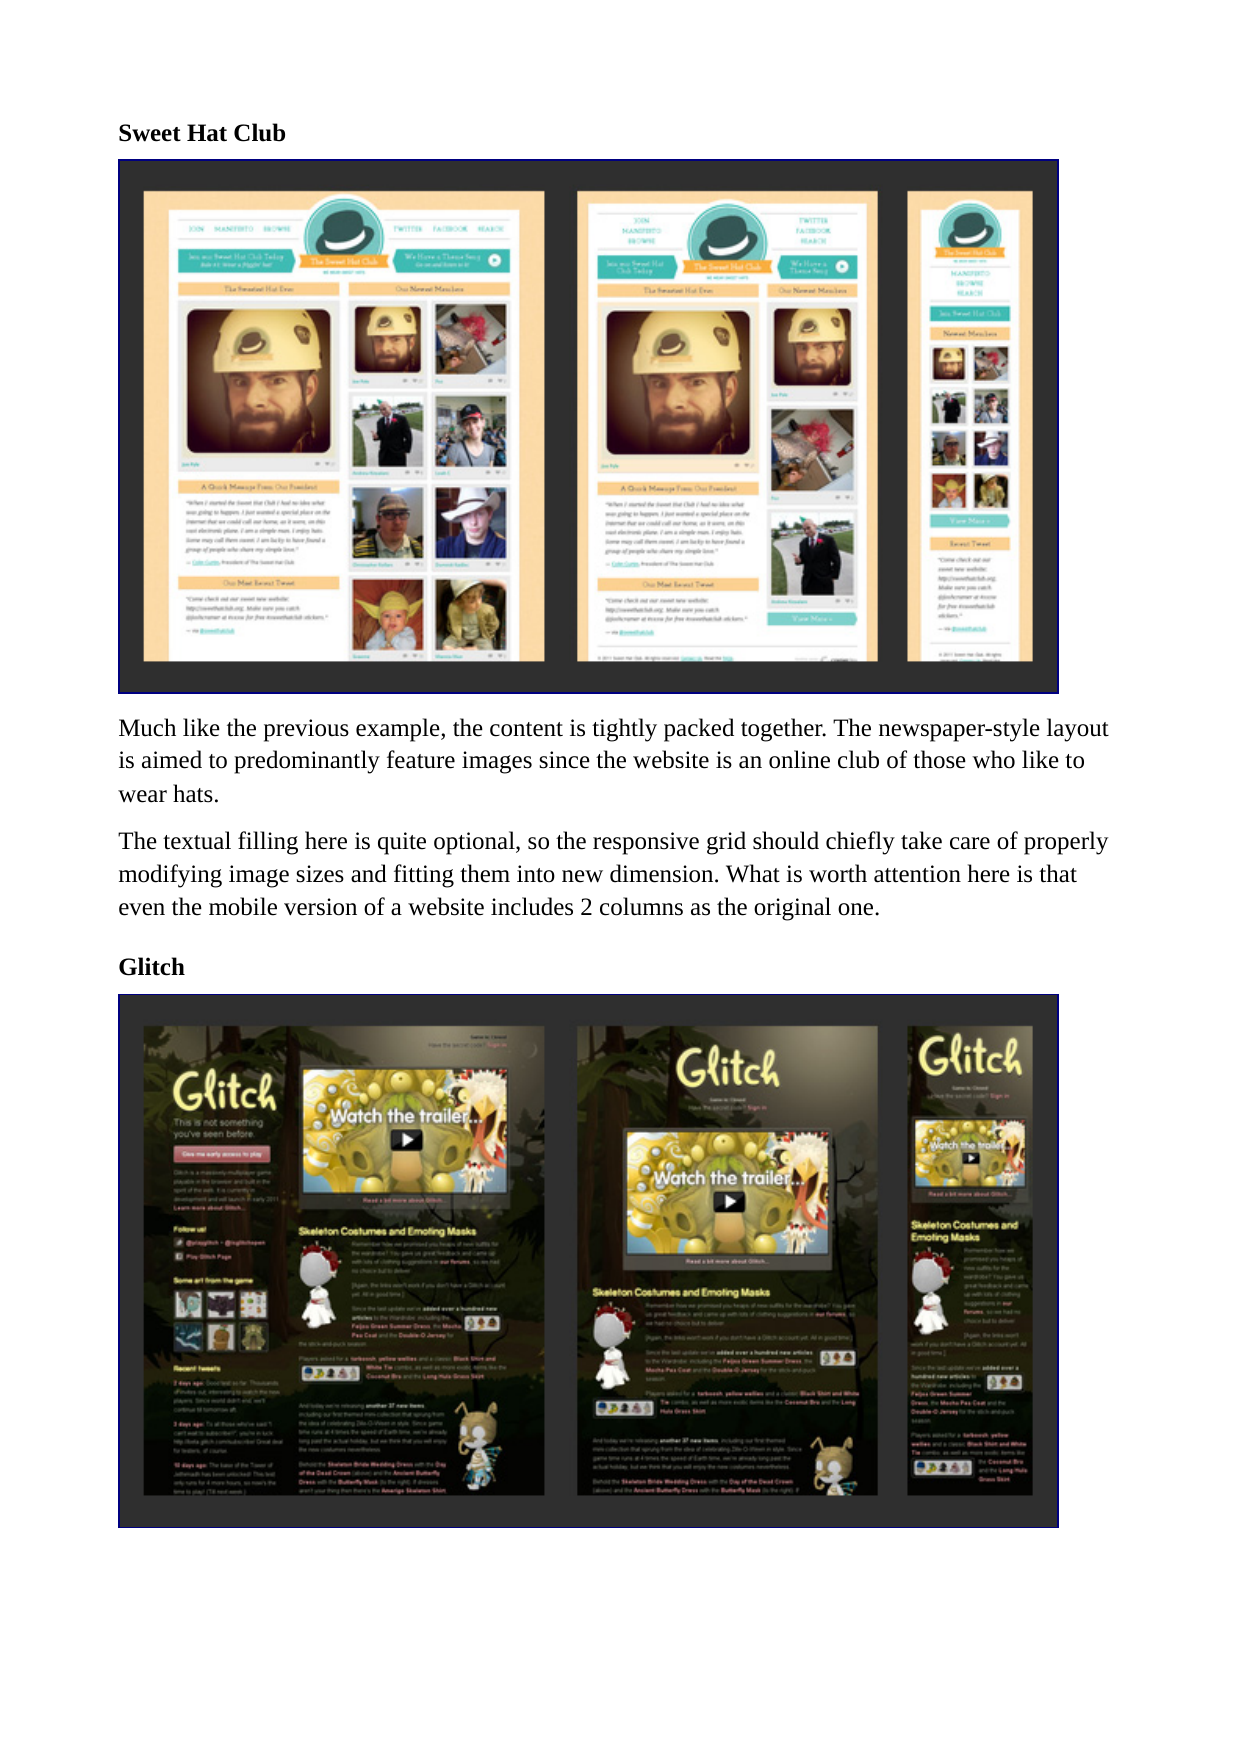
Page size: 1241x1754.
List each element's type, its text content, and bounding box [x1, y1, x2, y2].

picture [120, 995, 1057, 1527]
text Much like the previous example, the content is tightly packed together. The newspaper-style layout is aimed to predominantly feature images since the website is an online club of those who like to wear hats. [118, 713, 1122, 807]
subtitle Glitch [118, 952, 1122, 981]
picture [120, 161, 1057, 692]
text The textual filling here is quite optional, so the responsive grid should chiefly take care of properly modifying image sizes and fitting them into new dimension. What is worth attention here is that even the mobile version of a website includes 2 columns as the original one. [118, 826, 1122, 921]
subtitle Sweet Hat Club [118, 118, 1122, 147]
